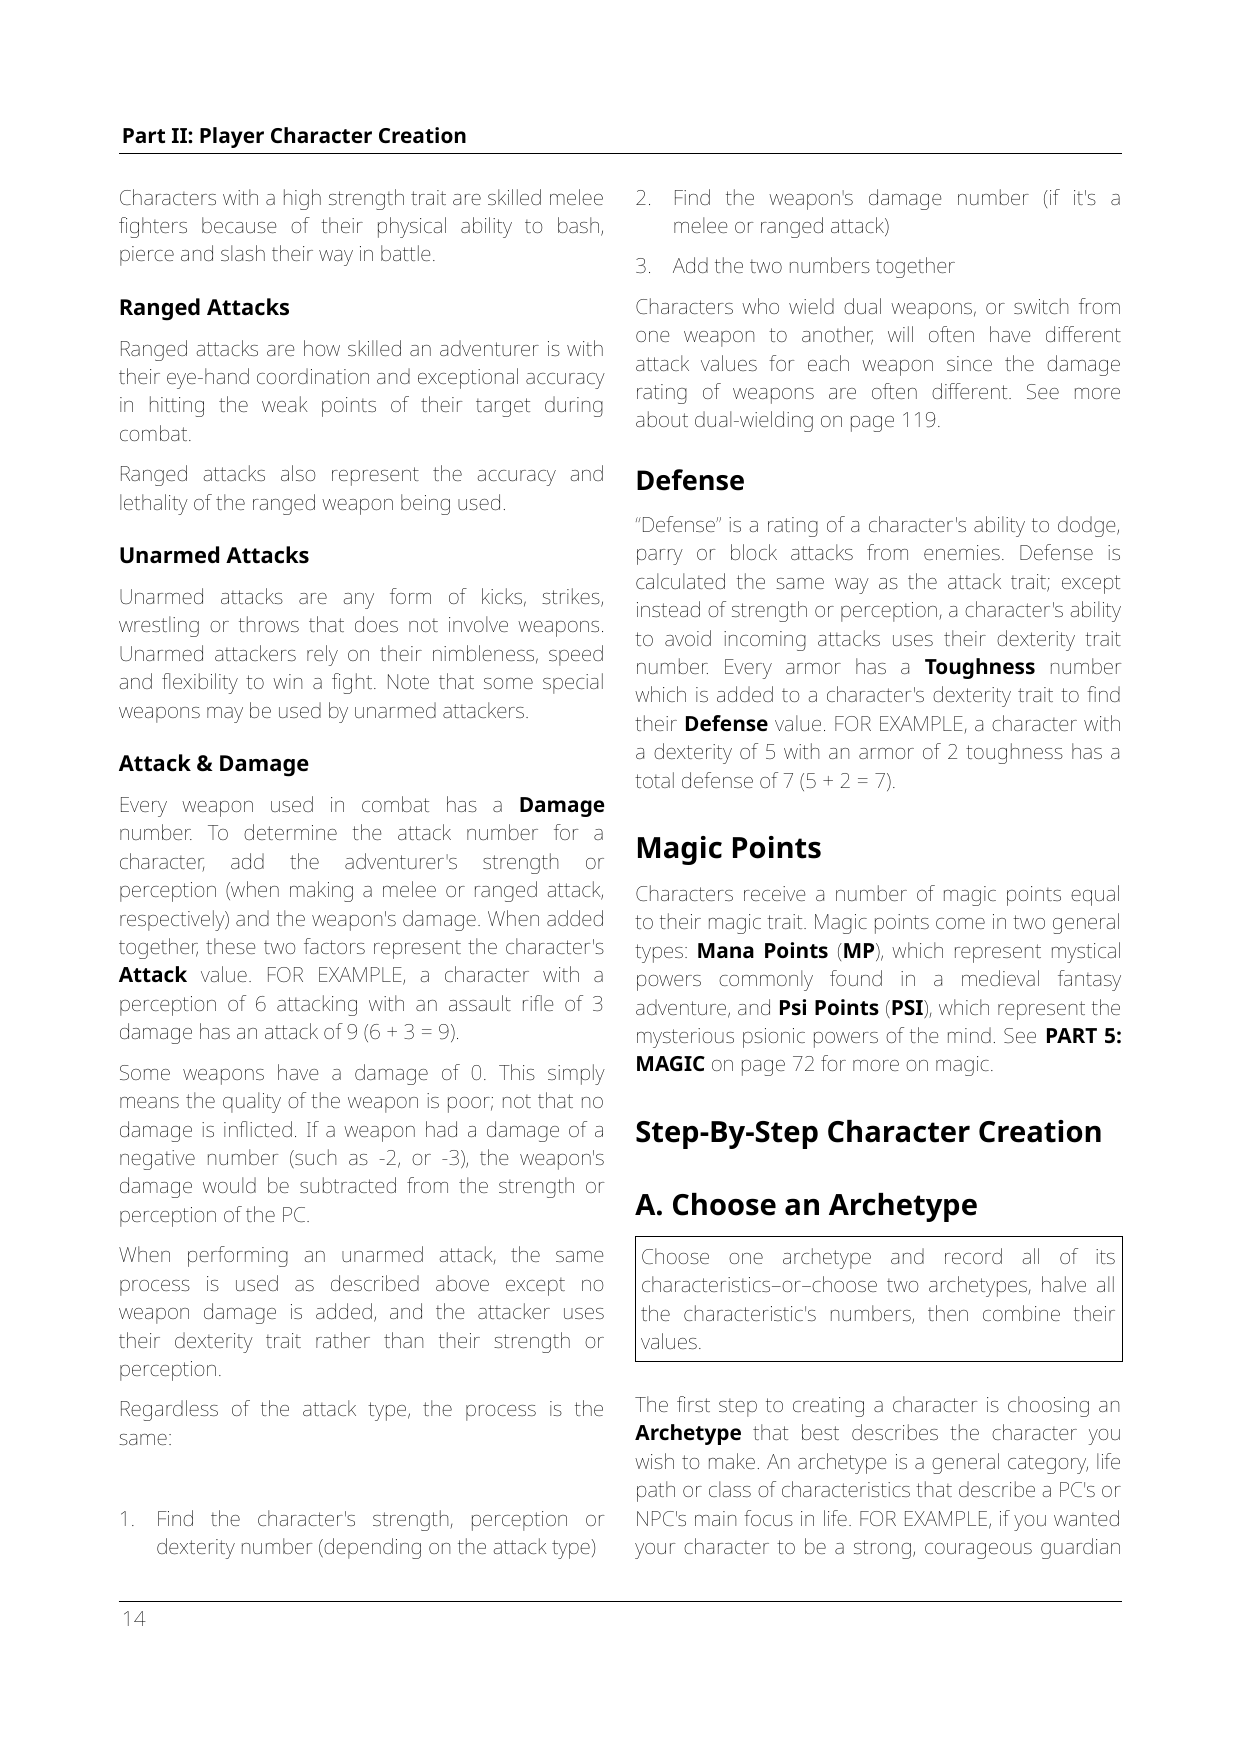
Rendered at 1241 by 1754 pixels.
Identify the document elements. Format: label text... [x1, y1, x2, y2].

text Magic Points [635, 827, 1122, 867]
text Unarmed Attacks [118, 540, 605, 570]
text Every weapon used in combat has a Damage number. To determine the attack number for a character, add the adventurer's strength or perception (when making a melee or ranged attack, respectively) and the weapon's damage. When added together, these two factors represent the character's Attack value. FOR EXAMPLE, a character with a perception of 6 attacking with an assault rifle of 3 damage has an attack of 9 (6 + 3 = 9). [118, 790, 605, 1046]
list Find the character's strength, perception or dexterity number (depending on the attack type) [118, 1504, 605, 1561]
subtitle Step-By-Step Character Creation [635, 1111, 1122, 1151]
text Unarmed attacks are any form of kicks, strikes, wrestling or throws that does not involve weapons. Unarmed attackers rely on their nimbleness, speed and flexibility to win a fight. Note that some special weapons may be used by unarmed attackers. [118, 582, 605, 724]
text Characters receive a number of magic points equal to their magic trait. Magic points come in two general types: Mana Points (MP), which represent mystical powers commonly found in a medieval fantasy adventure, and Psi Points (PSI), which represent the mysterious psionic powers of the mind. See PART 5: MAGIC on page 49 for more on magic. [635, 879, 1122, 1078]
text Defense [635, 461, 1122, 498]
text “Defense” is a rating of a character's ability to dodge, parry or block attacks from enemies. Defense is calculated the same way as the attack trait; except instead of strength or perception, a character's ability to avoid incoming attacks uses their dexterity trait number. Every armor has a Toughness number which is added to a character's dexterity trait to find their Defense value. FOR EXAMPLE, a character with a dexterity of 5 with an armor of 2 toughness has a total defense of 7 (5 + 2 = 7). [635, 510, 1122, 794]
text Regardless of the attack type, the process is the same: [118, 1394, 605, 1451]
table_header Choose one archetype and record all of its characteristics–or–choose two archetypes, halve all the characteristic's numbers, then combine their values. [636, 1237, 1122, 1361]
text Characters with a high strength trait are skilled melee fighters because of their physical ability to bash, pierce and slash their way in battle. [118, 183, 605, 268]
text Characters who wield dual weapons, or switch from one weapon to another, will often have different attack values for each weapon since the damage rating of weapons are often different. See more about dual-wielding on page 83. [635, 292, 1122, 434]
text Attack & Damage [118, 748, 605, 778]
list Find the weapon's damage number (if it's a melee or ranged attack) [635, 183, 1122, 239]
text Ranged attacks are how skilled an adventurer is with their eye-hand coordination and exceptional accuracy in hitting the weak points of their target during combat. [118, 334, 605, 447]
text Ranged attacks also represent the accuracy and lethality of the ranged weapon being used. [118, 459, 605, 516]
text The first step to creating a character is choosing an Archetype that best describes the character you wish to make. An archetype is a general category, life path or class of characteristics that describe a PC's or NPC's main focus in life. FOR EXAMPLE, if you wanted your character to be a strong, courageous guardian [635, 1390, 1122, 1561]
text Some weapons have a damage of 0. This simply means the quality of the weapon is poor; not that no damage is inflicted. If a weapon had a damage of a negative number (such as -2, or -3), the weapon's damage would be subtracted from the strength or perception of the PC. [118, 1058, 605, 1228]
list Add the two numbers together [635, 251, 1122, 280]
subtitle A. Choose an Archetype [635, 1184, 1122, 1223]
text When performing an unarmed attack, the same process is used as described above except no weapon damage is added, and the attacker uses their dexterity trait rather than their strength or perception. [118, 1240, 605, 1383]
text Ranged Attacks [118, 292, 605, 322]
